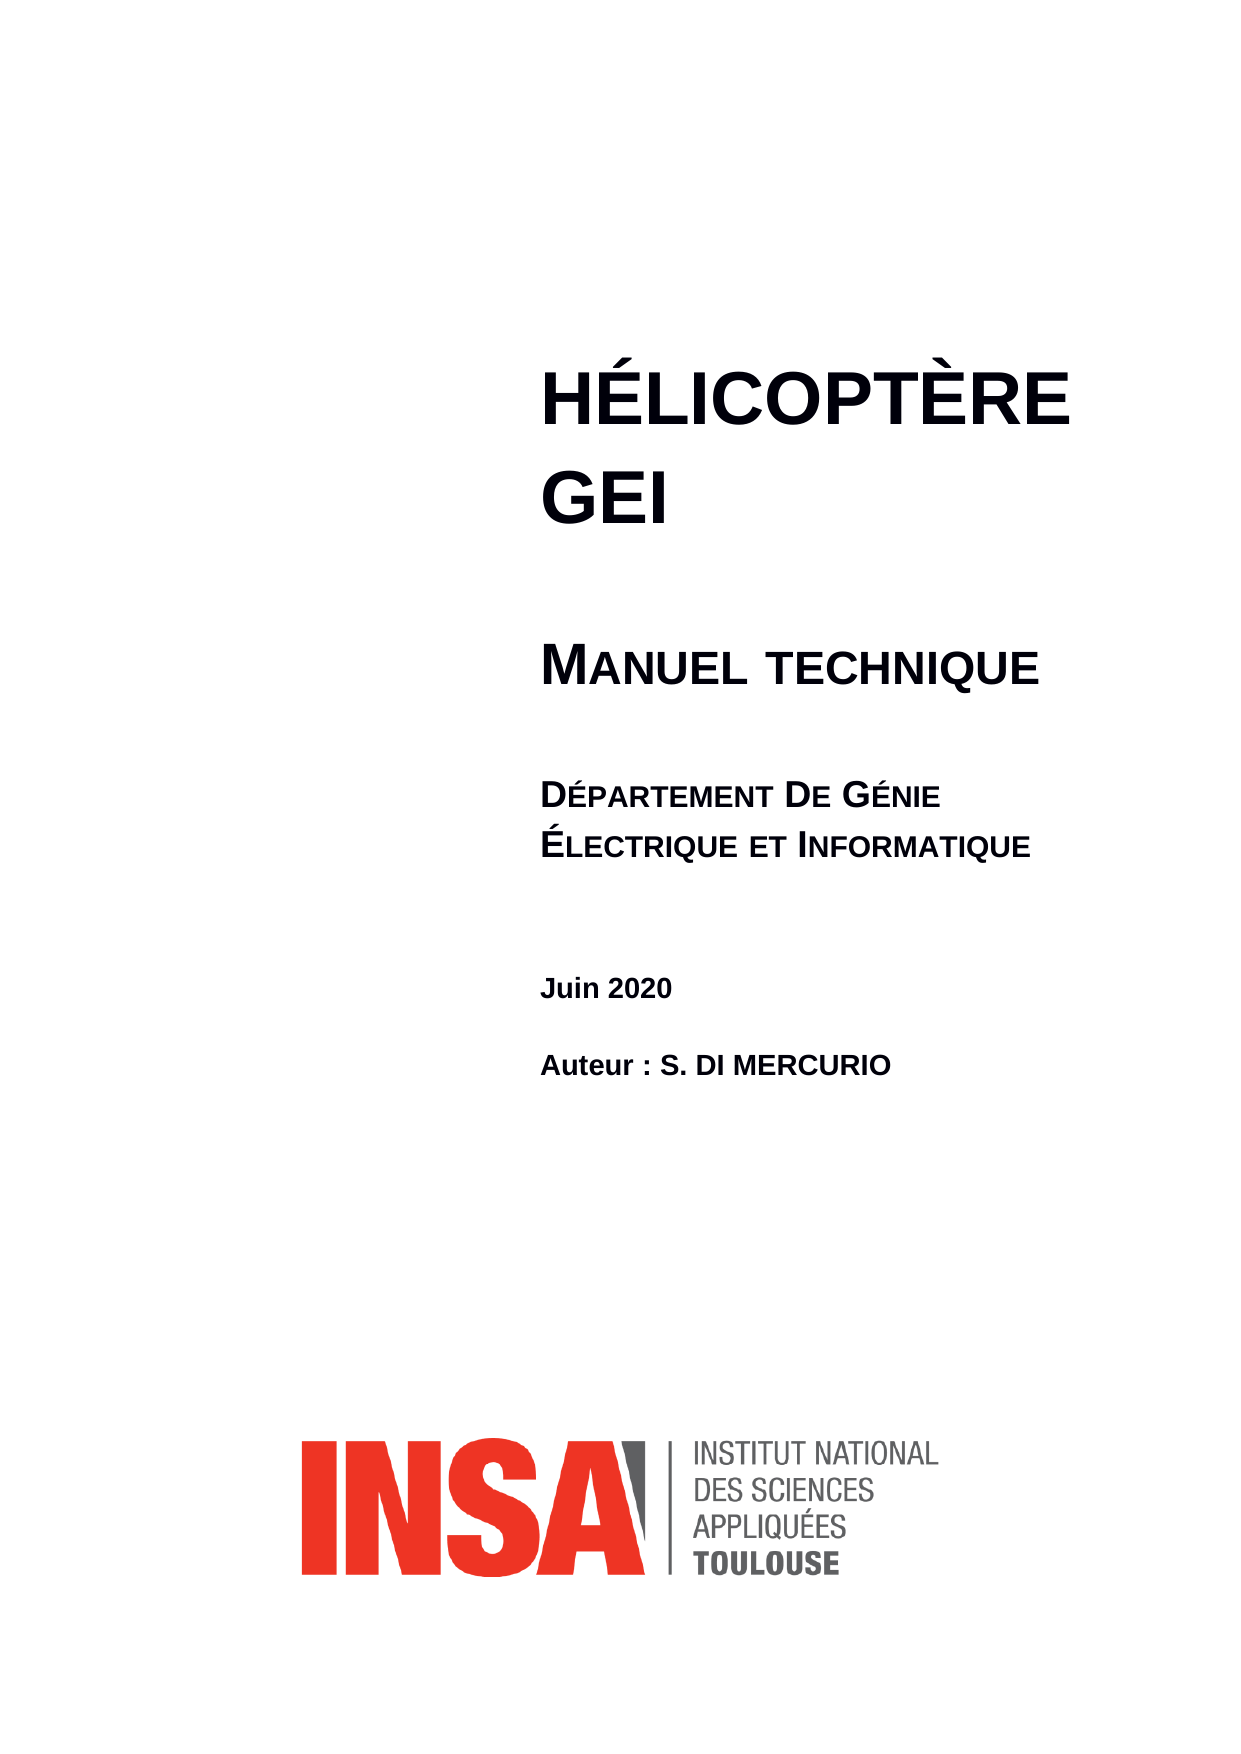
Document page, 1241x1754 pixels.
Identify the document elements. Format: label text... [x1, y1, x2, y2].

text Manuel technique [540, 629, 1090, 696]
text Auteur : S. DI MERCURIO [540, 1048, 1090, 1081]
text Hélicoptère GEI [540, 354, 1090, 539]
text Département De Génie Électrique et Informatique [540, 772, 1090, 865]
picture [301, 1438, 939, 1577]
text Juin 2020 [540, 971, 1090, 1004]
